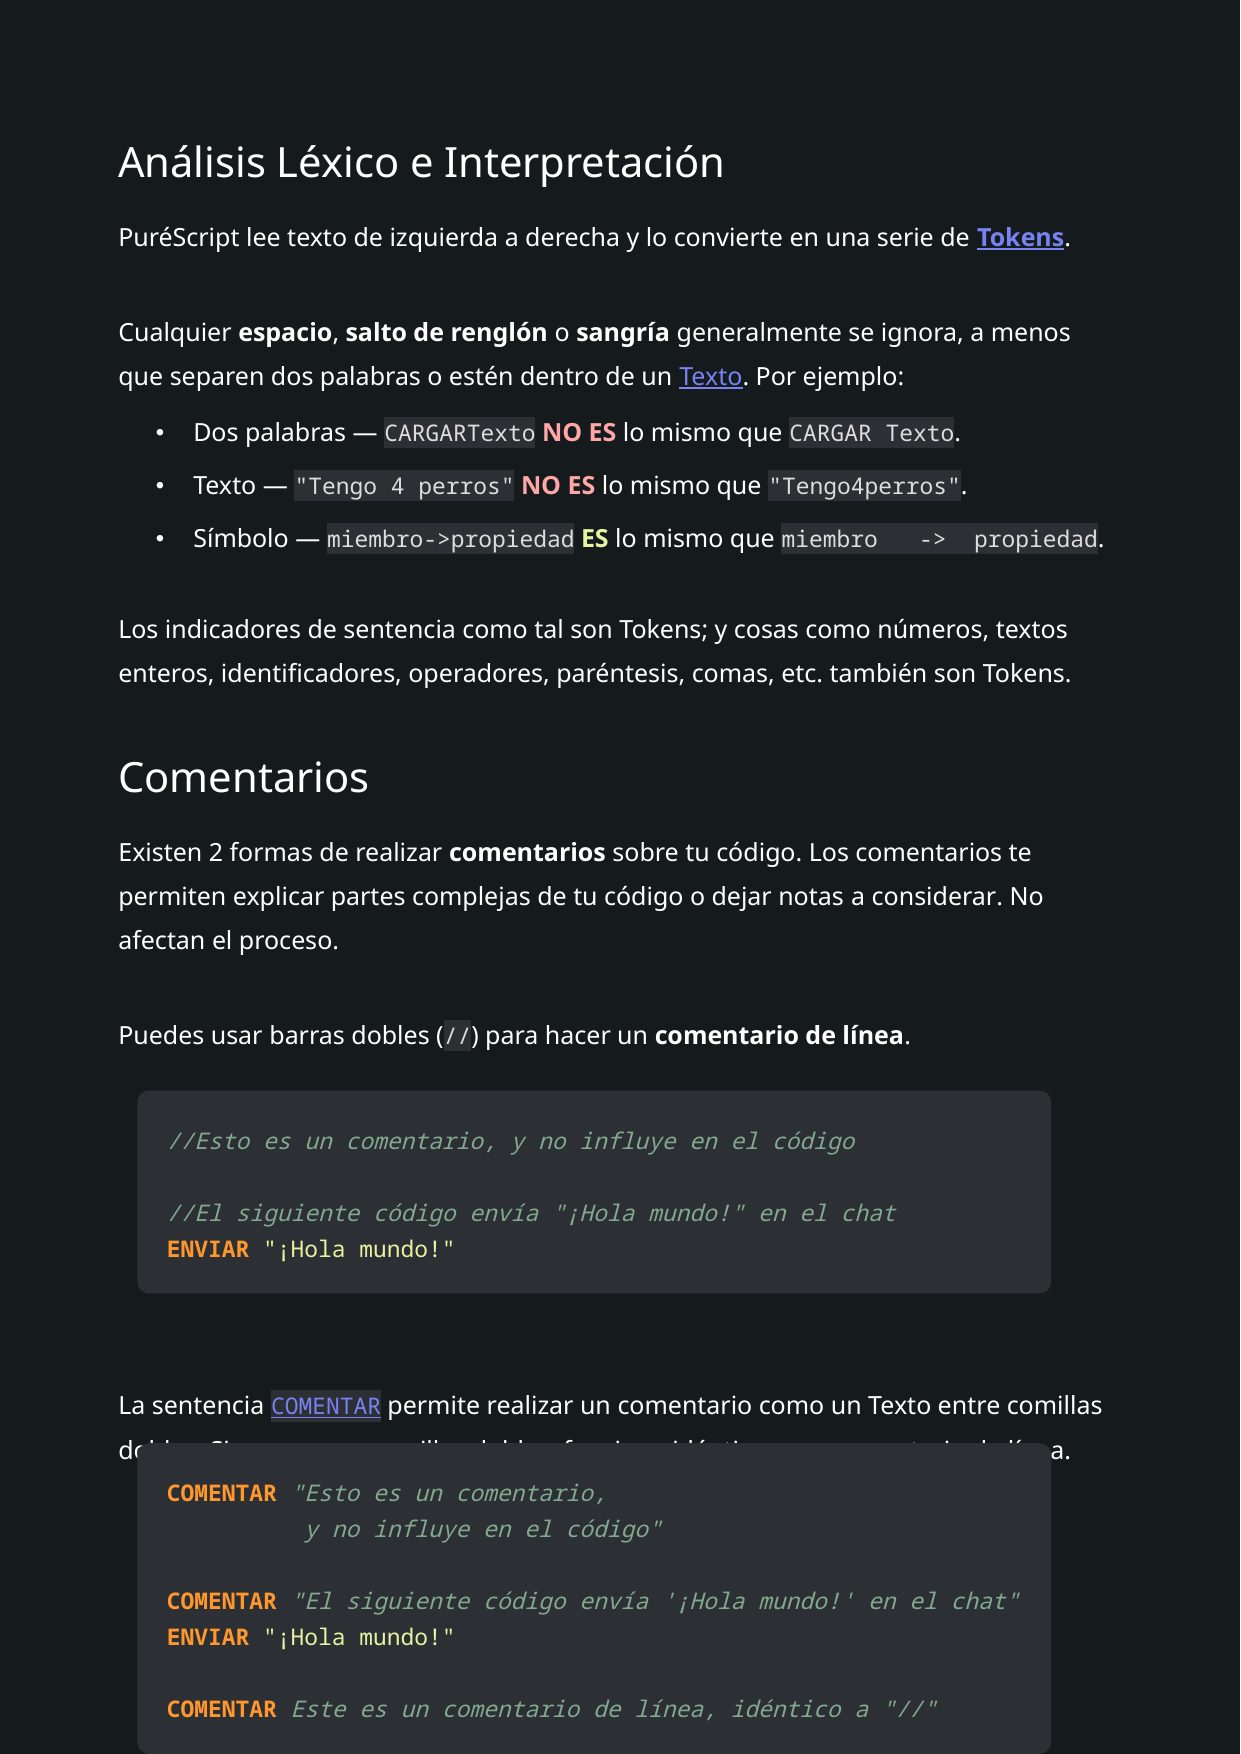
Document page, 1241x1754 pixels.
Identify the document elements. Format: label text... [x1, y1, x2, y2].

text PuréScript lee texto de izquierda a derecha y lo convierte en una serie de Tokens. [118, 220, 1122, 254]
list Dos palabras — CARGARTexto NO ES lo mismo que CARGAR Texto. [156, 414, 1122, 448]
subtitle Comentarios [118, 747, 1122, 804]
text Cualquier espacio, salto de renglón o sangría generalmente se ignora, a menos que separen dos palabras o estén dentro de un Texto. Por ejemplo: [118, 314, 1122, 392]
text Los indicadores de sentencia como tal son Tokens; y cosas como números, textos enteros, identificadores, operadores, paréntesis, comas, etc. también son Tokens. [118, 612, 1122, 690]
text Existen 2 formas de realizar comentarios sobre tu código. Los comentarios te permiten explicar partes complejas de tu código o dejar notas a considerar. No afectan el proceso. [118, 834, 1122, 957]
text Puedes usar barras dobles (//) para hacer un comentario de línea. [118, 1017, 1122, 1052]
list Símbolo — miembro->propiedad ES lo mismo que miembro -> propiedad. [156, 520, 1122, 554]
text La sentencia COMENTAR permite realizar un comentario como un Texto entre comillas dobles. Si no se usan comillas dobles, funciona idéntico a un comentario de línea. [118, 1388, 1122, 1466]
subtitle Análisis Léxico e Interpretación [118, 133, 1122, 189]
list Texto — "Tengo 4 perros" NO ES lo mismo que "Tengo4perros". [156, 467, 1122, 501]
